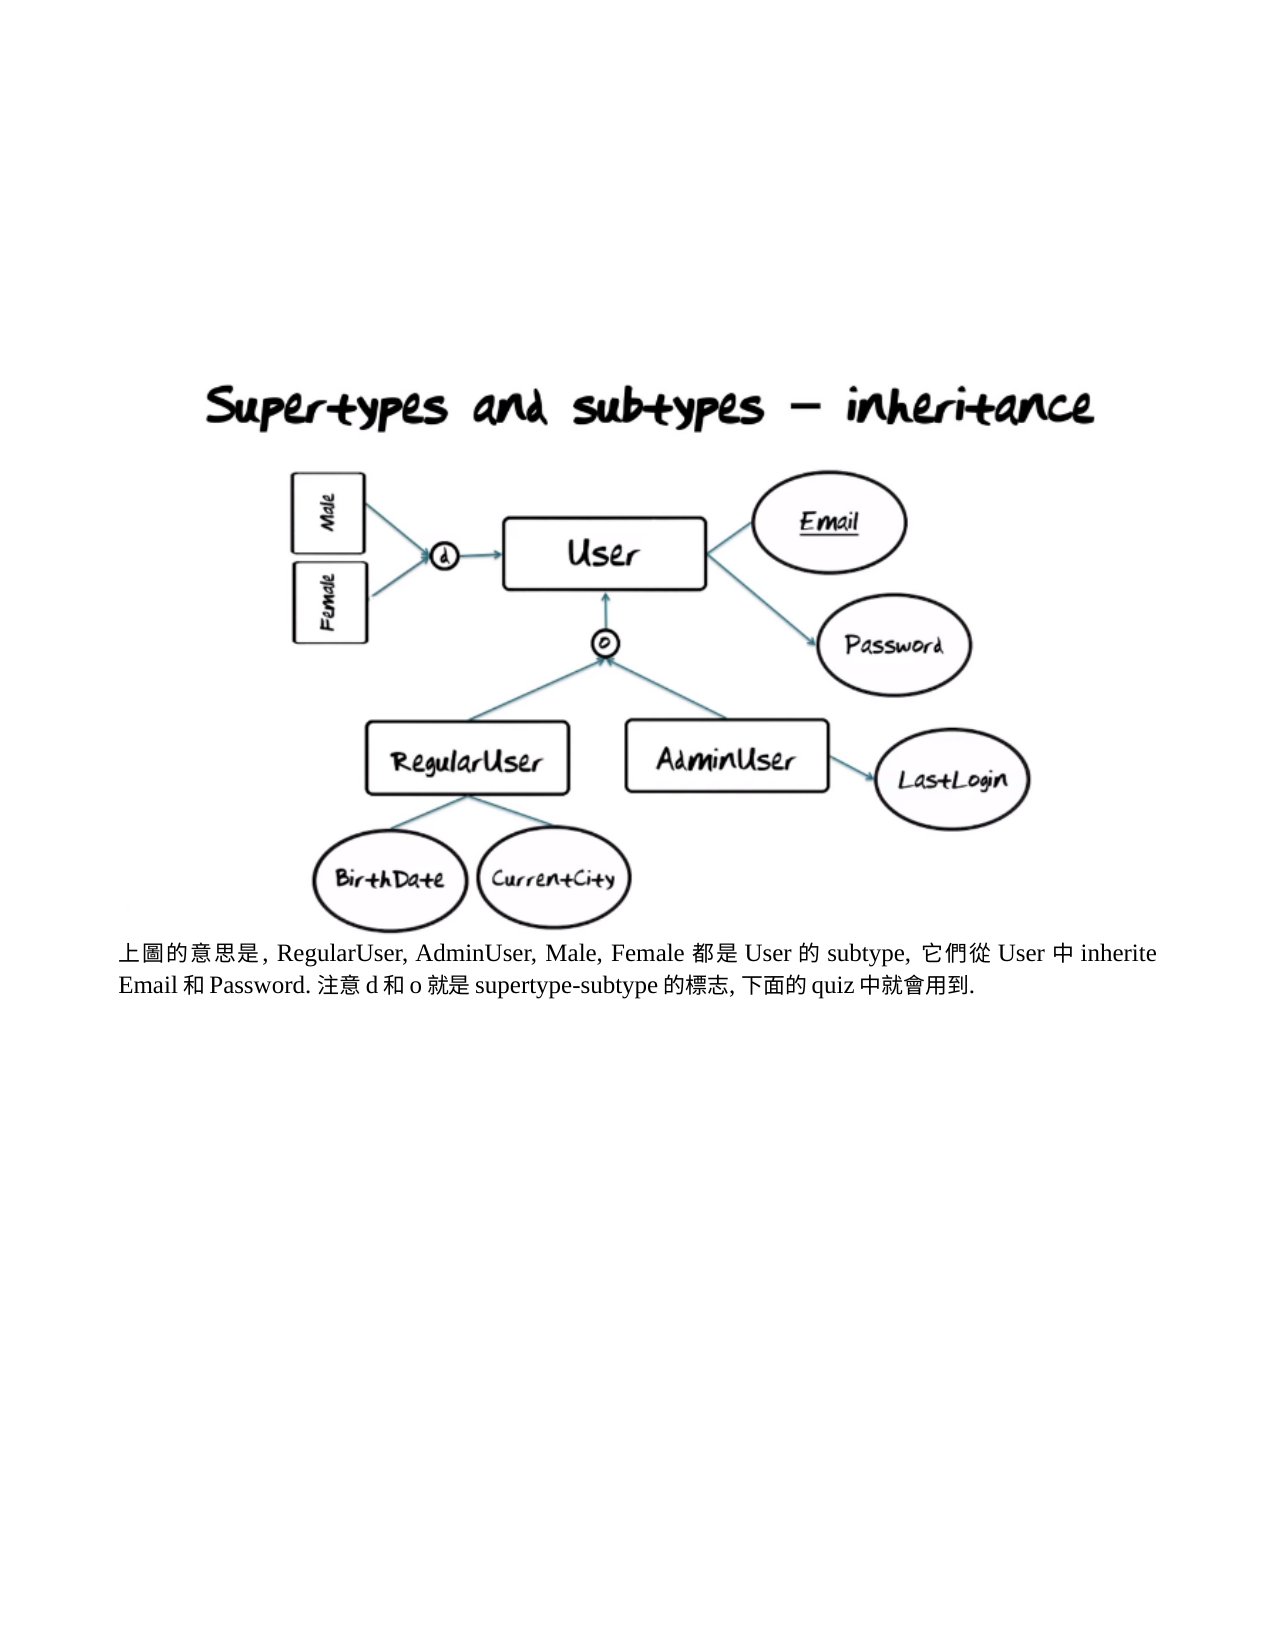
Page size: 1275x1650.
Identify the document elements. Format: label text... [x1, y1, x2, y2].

text 上圖的意思是, RegularUser, AdminUser, Male, Female都是User的subtype, 它們從User中inherite Email和Password. 注意d和o就是supertype-subtype的標志, 下面的quiz中就會用到. [118, 936, 1157, 999]
picture [118, 376, 1157, 936]
